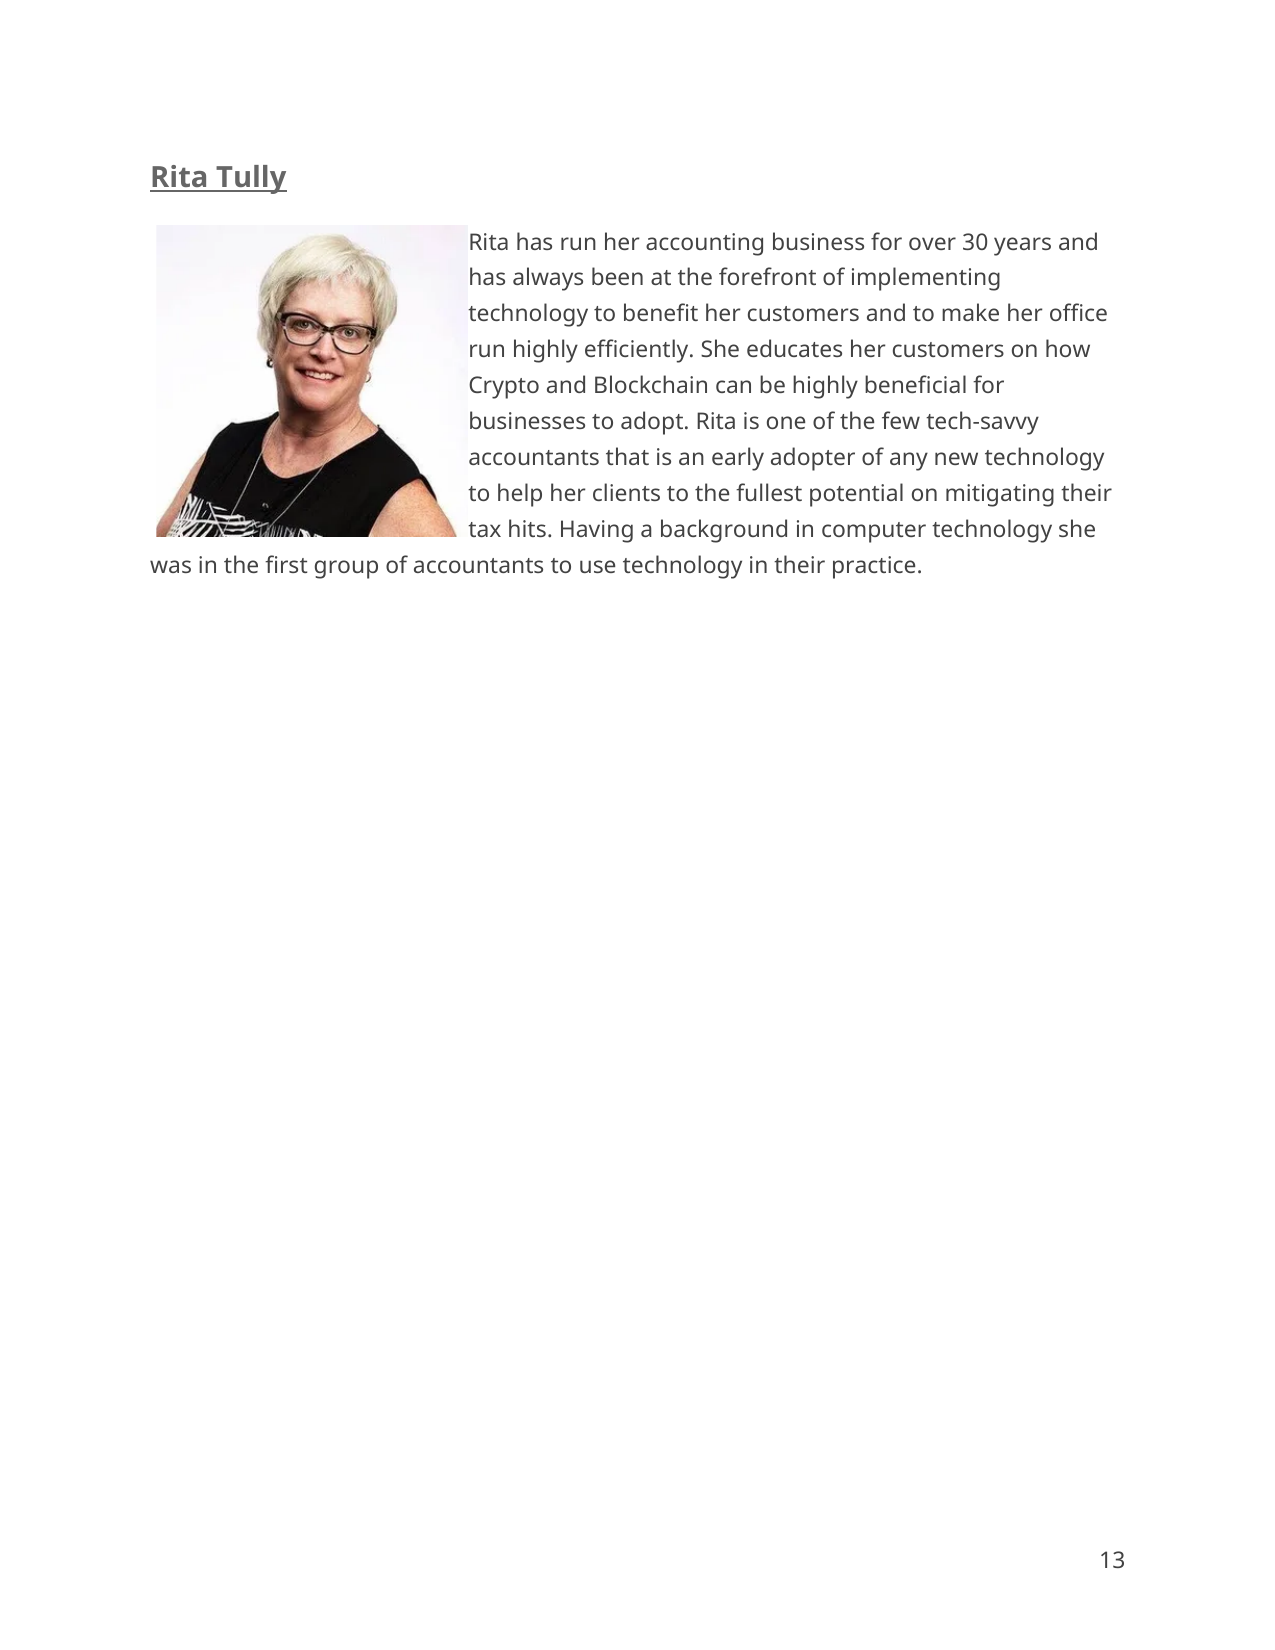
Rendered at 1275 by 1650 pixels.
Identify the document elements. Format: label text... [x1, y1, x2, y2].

text Rita has run her accounting business for over 30 years and has always been at the forefront of implementing technology to benefit her customers and to make her office run highly efficiently. She educates her customers on how Crypto and Blockchain can be highly beneficial for businesses to adopt. Rita is one of the few tech-savvy accountants that is an early adopter of any new technology to help her clients to the fullest potential on mitigating their tax hits. Having a background in computer technology she was in the first group of accountants to use technology in their practice. [150, 225, 1125, 580]
subtitle Rita Tully [150, 156, 1125, 196]
picture [156, 225, 468, 537]
